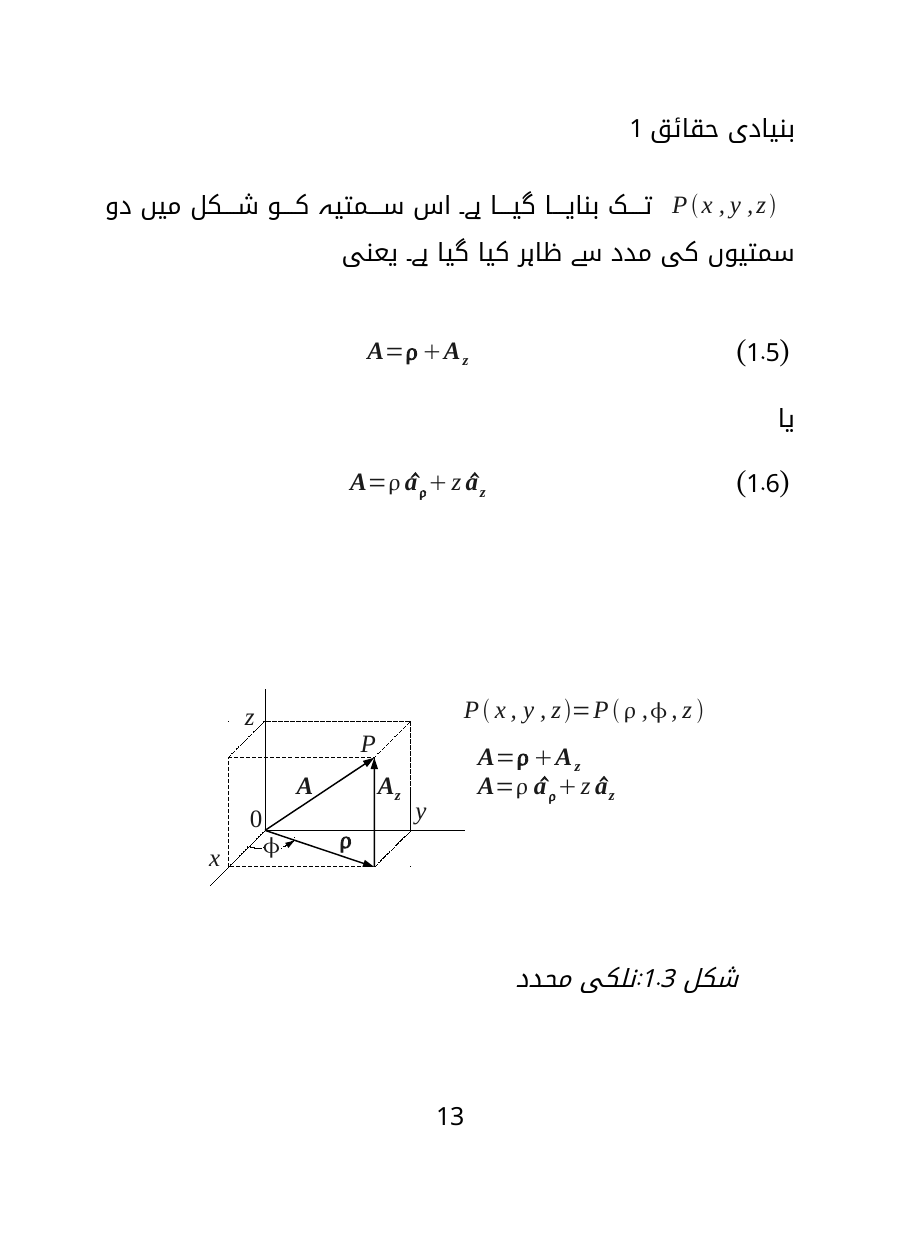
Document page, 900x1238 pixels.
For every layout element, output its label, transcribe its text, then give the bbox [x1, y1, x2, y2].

table_header (1.6) [718, 455, 795, 526]
text شکل 1.3:نلکی محدد [162, 619, 738, 1003]
text یا [105, 395, 795, 442]
table_header [105, 324, 718, 395]
table_header [105, 455, 718, 526]
table_header (1.5) [718, 324, 795, 395]
text شکل 1.3 میں ایک سمتیہ مرکز سے نکتہ تک بنایا گیا ہے۔ اس سمتیہ کو شکل میں دو سمتیوں کی مدد سے ظاہر کیا گیا ہے۔ یعنی [105, 182, 795, 277]
